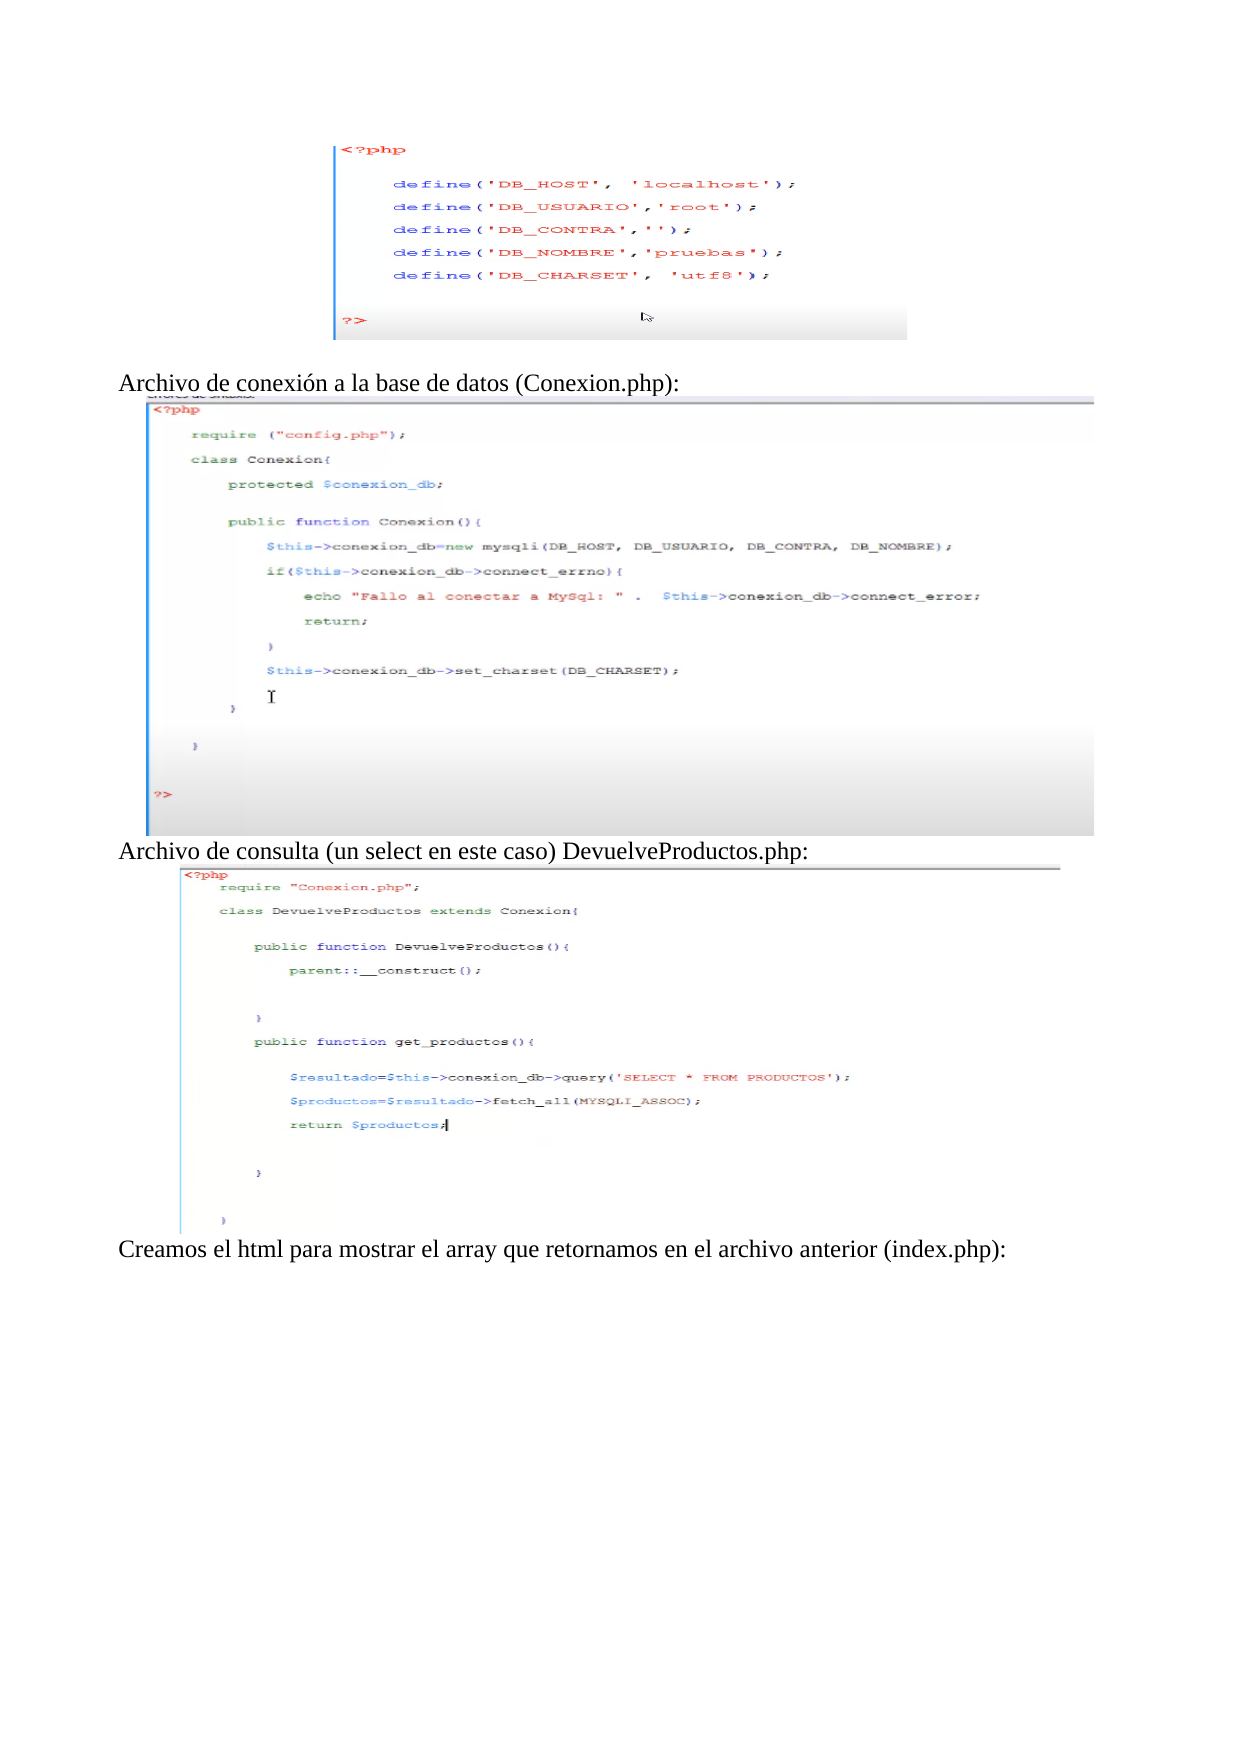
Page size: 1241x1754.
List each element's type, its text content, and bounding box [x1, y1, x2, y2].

picture [333, 146, 908, 340]
picture [179, 864, 1061, 1234]
picture [146, 396, 1095, 836]
text Archivo de conexión a la base de datos (Conexion.php): [118, 368, 1122, 397]
text Archivo de consulta (un select en este caso) DevuelveProductos.php: [118, 397, 1122, 865]
text Creamos el html para mostrar el array que retornamos en el archivo anterior (index.php): [118, 1181, 1122, 1263]
